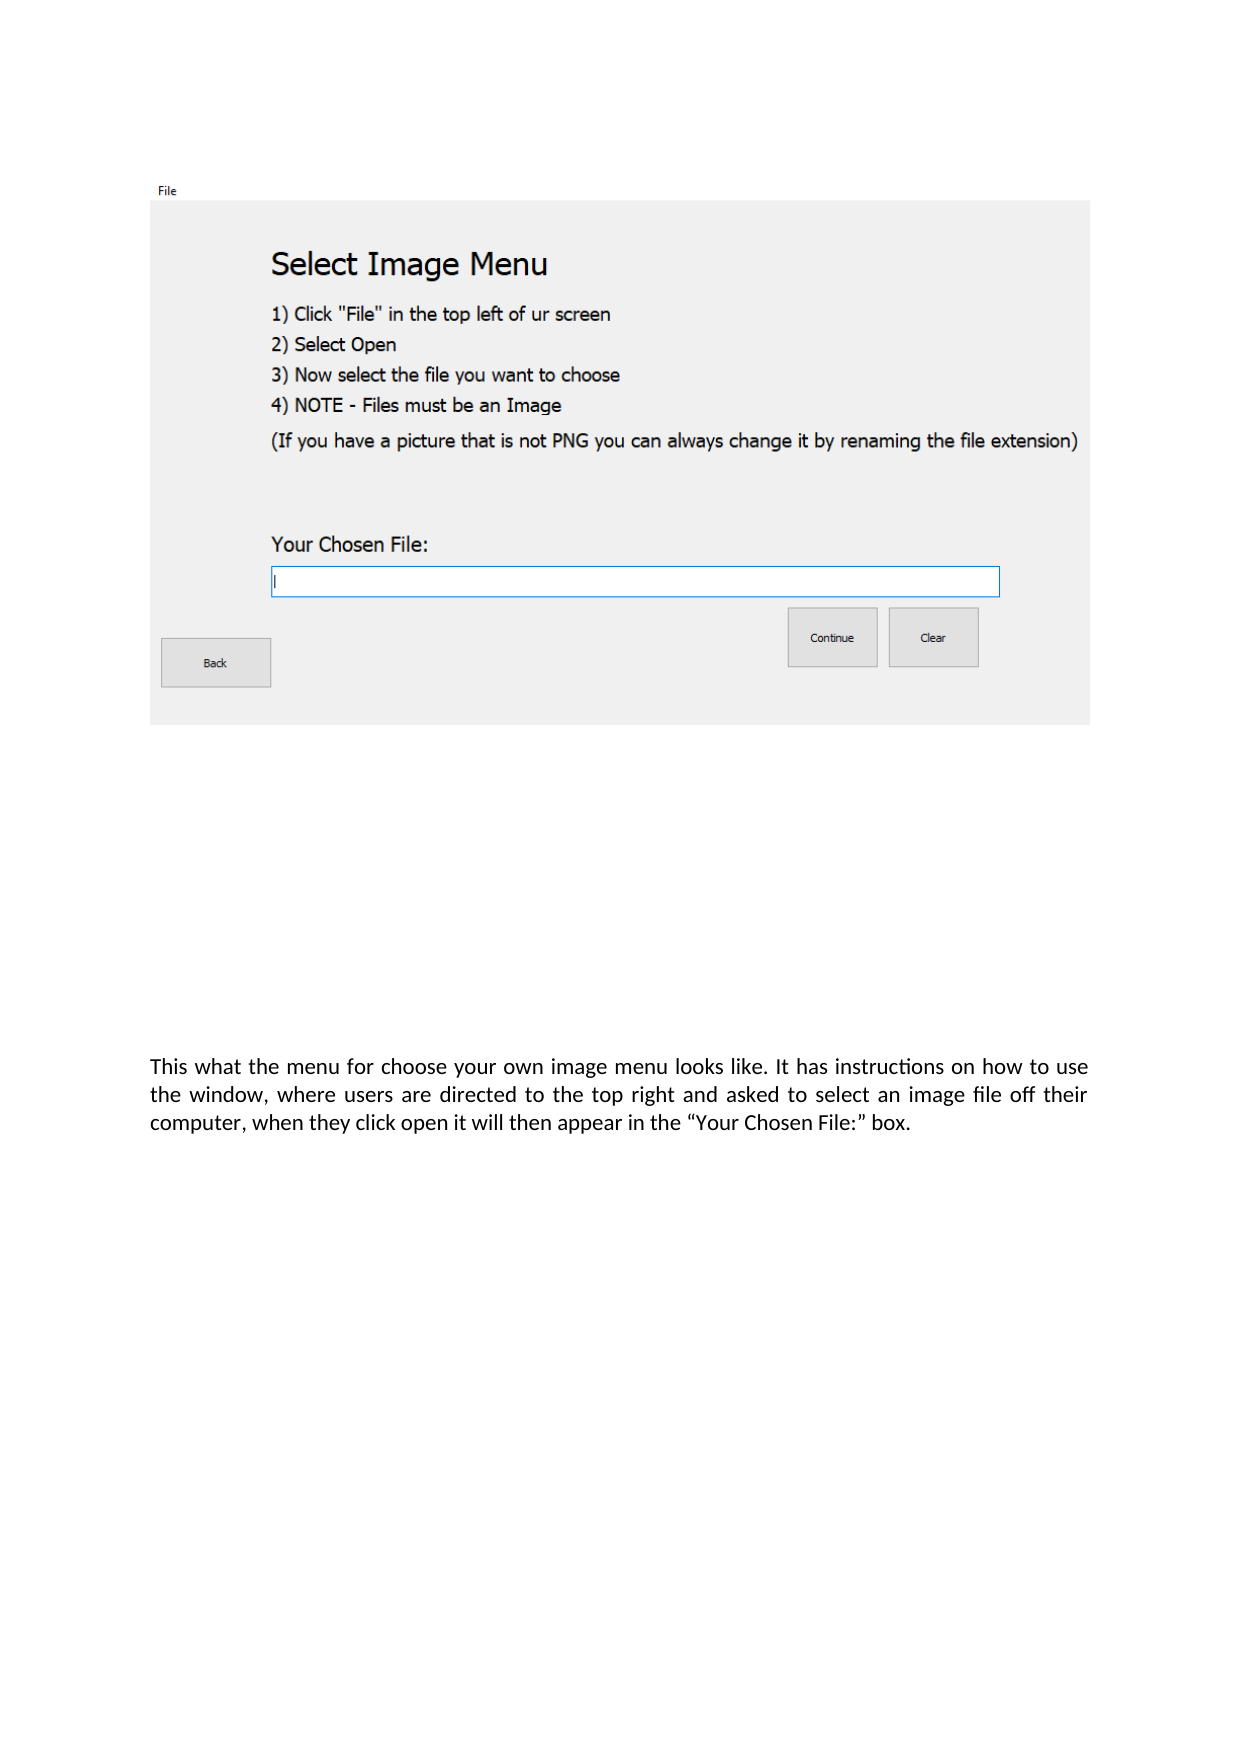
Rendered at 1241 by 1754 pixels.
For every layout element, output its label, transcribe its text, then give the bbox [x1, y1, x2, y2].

text This what the menu for choose your own image menu looks like. It has instructions on how to use the window, where users are directed to the top right and asked to select an image file off their computer, when they click open it will then appear in the “Your Chosen File:” box. [150, 1052, 1090, 1136]
